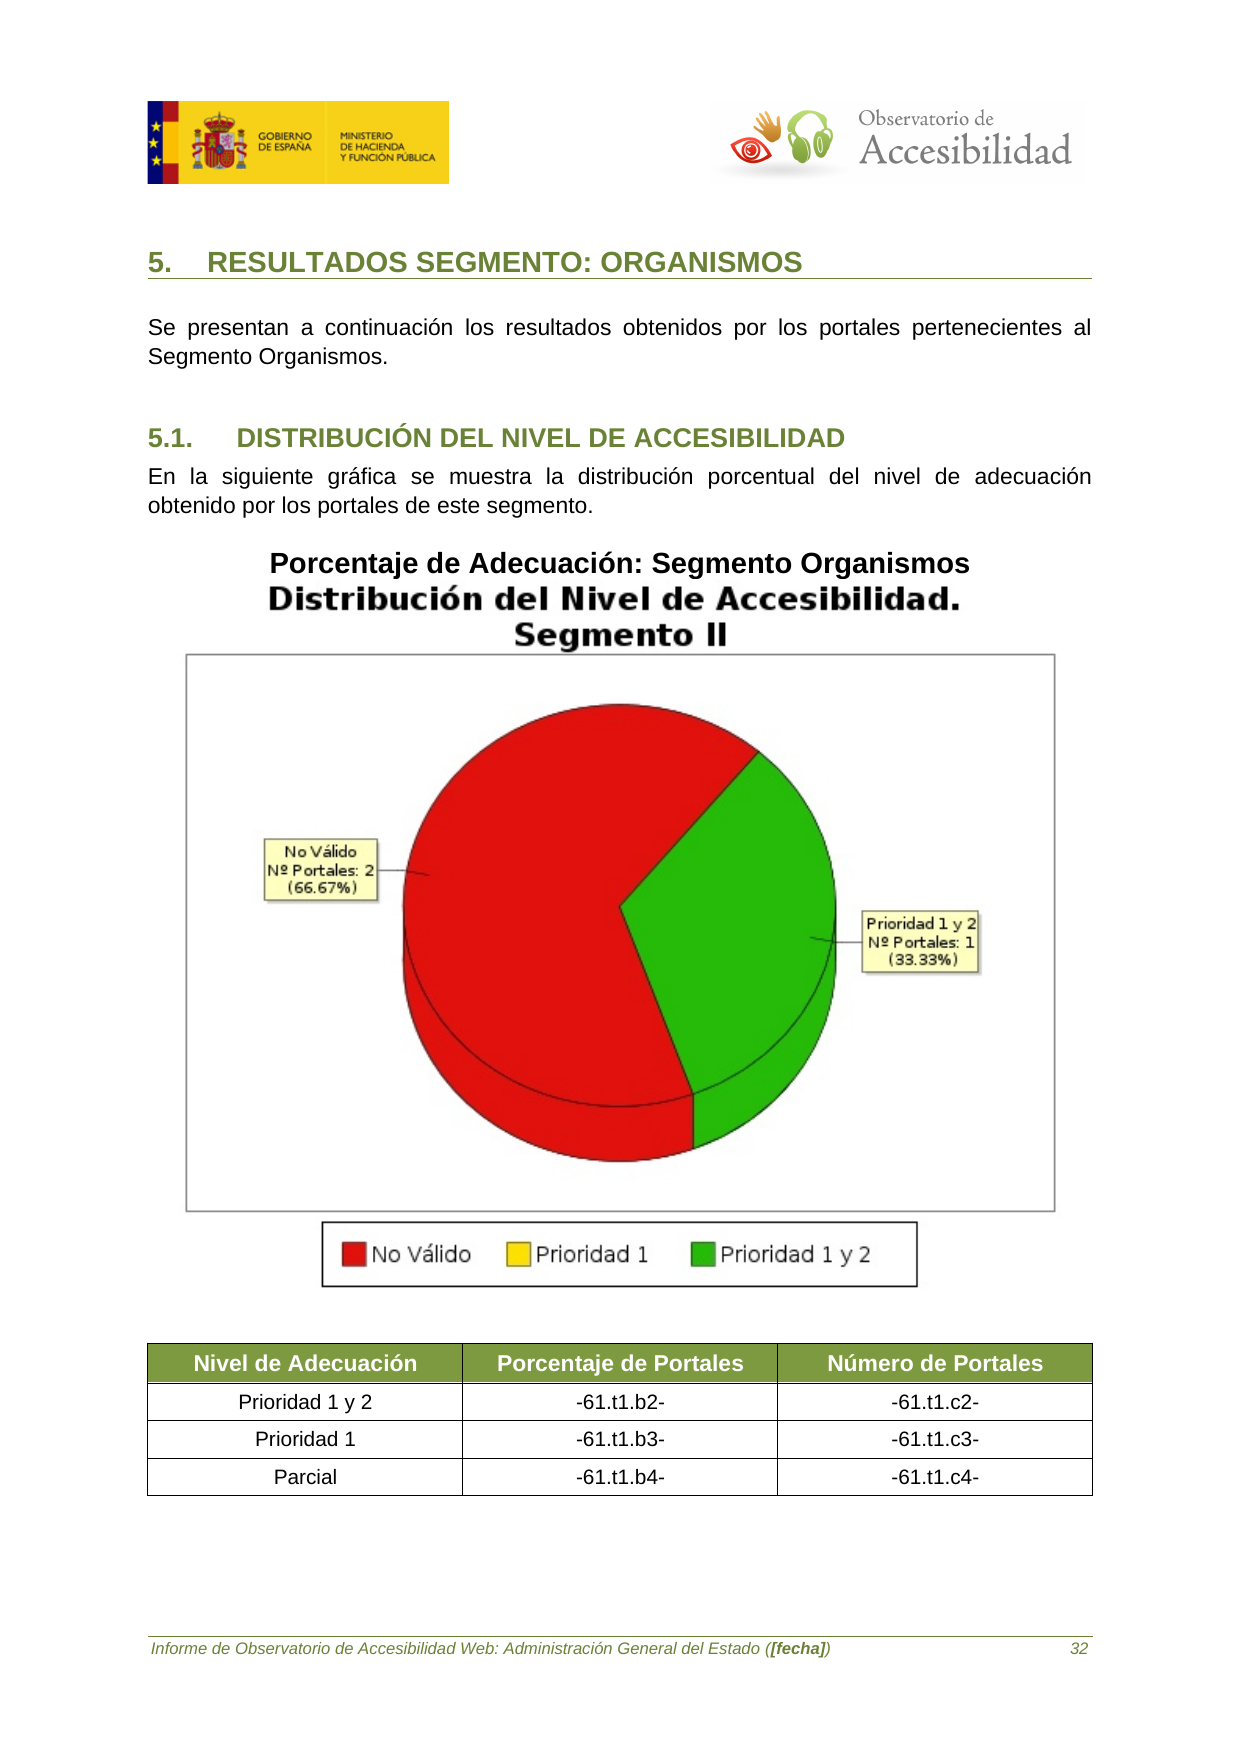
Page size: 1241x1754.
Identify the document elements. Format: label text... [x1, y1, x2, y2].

table_cell Parcial [148, 1459, 462, 1495]
table_cell -61.t1.c2- [778, 1384, 1092, 1420]
table_cell -61.t1.b4- [463, 1459, 777, 1495]
table_cell -61.t1.b3- [463, 1421, 777, 1457]
table_cell -61.t1.c4- [778, 1459, 1092, 1495]
table_header Número de Portales [778, 1344, 1092, 1382]
table_cell -61.t1.b2- [463, 1384, 777, 1420]
subtitle Resultados Segmento: Organismos [148, 245, 1092, 278]
text En la siguiente gráfica se muestra la distribución porcentual del nivel de adecuación obtenido por los portales de este segmento. [148, 463, 1092, 518]
text Se presentan a continuación los resultados obtenidos por los portales pertenecientes al Segmento Organismos. [148, 314, 1092, 369]
table_cell Prioridad 1 [148, 1421, 462, 1457]
table_header Nivel de Adecuación [148, 1344, 462, 1382]
text Porcentaje de Adecuación: Segmento Organismos [148, 546, 1092, 579]
picture [710, 101, 1086, 184]
subtitle Distribución del nivel de accesibilidad [148, 422, 1092, 453]
table_cell -61.t1.c3- [778, 1421, 1092, 1457]
picture [178, 579, 1062, 1289]
table_cell Prioridad 1 y 2 [148, 1384, 462, 1420]
table_header Porcentaje de Portales [463, 1344, 777, 1382]
picture [147, 101, 450, 184]
